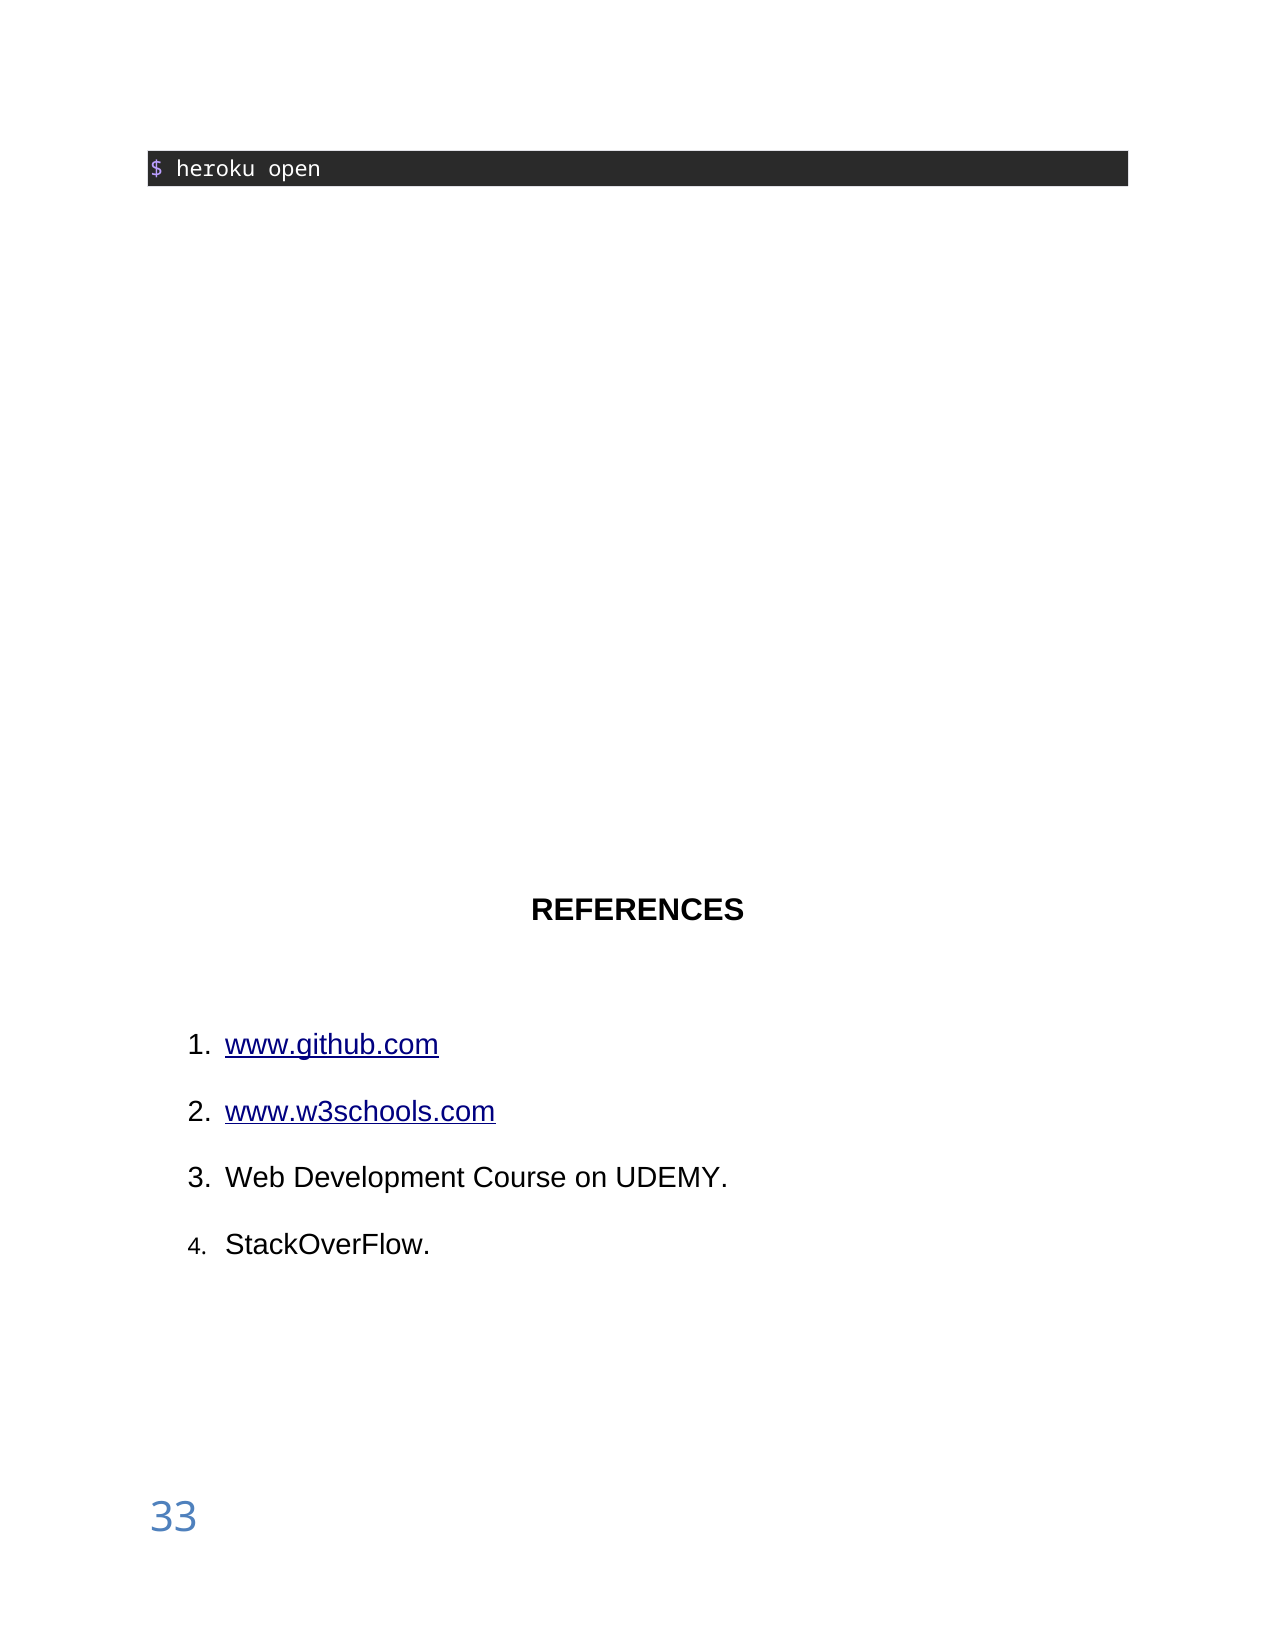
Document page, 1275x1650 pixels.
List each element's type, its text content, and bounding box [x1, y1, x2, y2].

text REFERENCES [150, 891, 1125, 927]
list www.w3schools.com [187, 1094, 1125, 1127]
list www.github.com [187, 1027, 1125, 1061]
list Web Development Course on UDEMY. [187, 1160, 1125, 1194]
list StackOverFlow. [187, 1227, 1125, 1261]
text $ heroku open [148, 151, 1128, 186]
